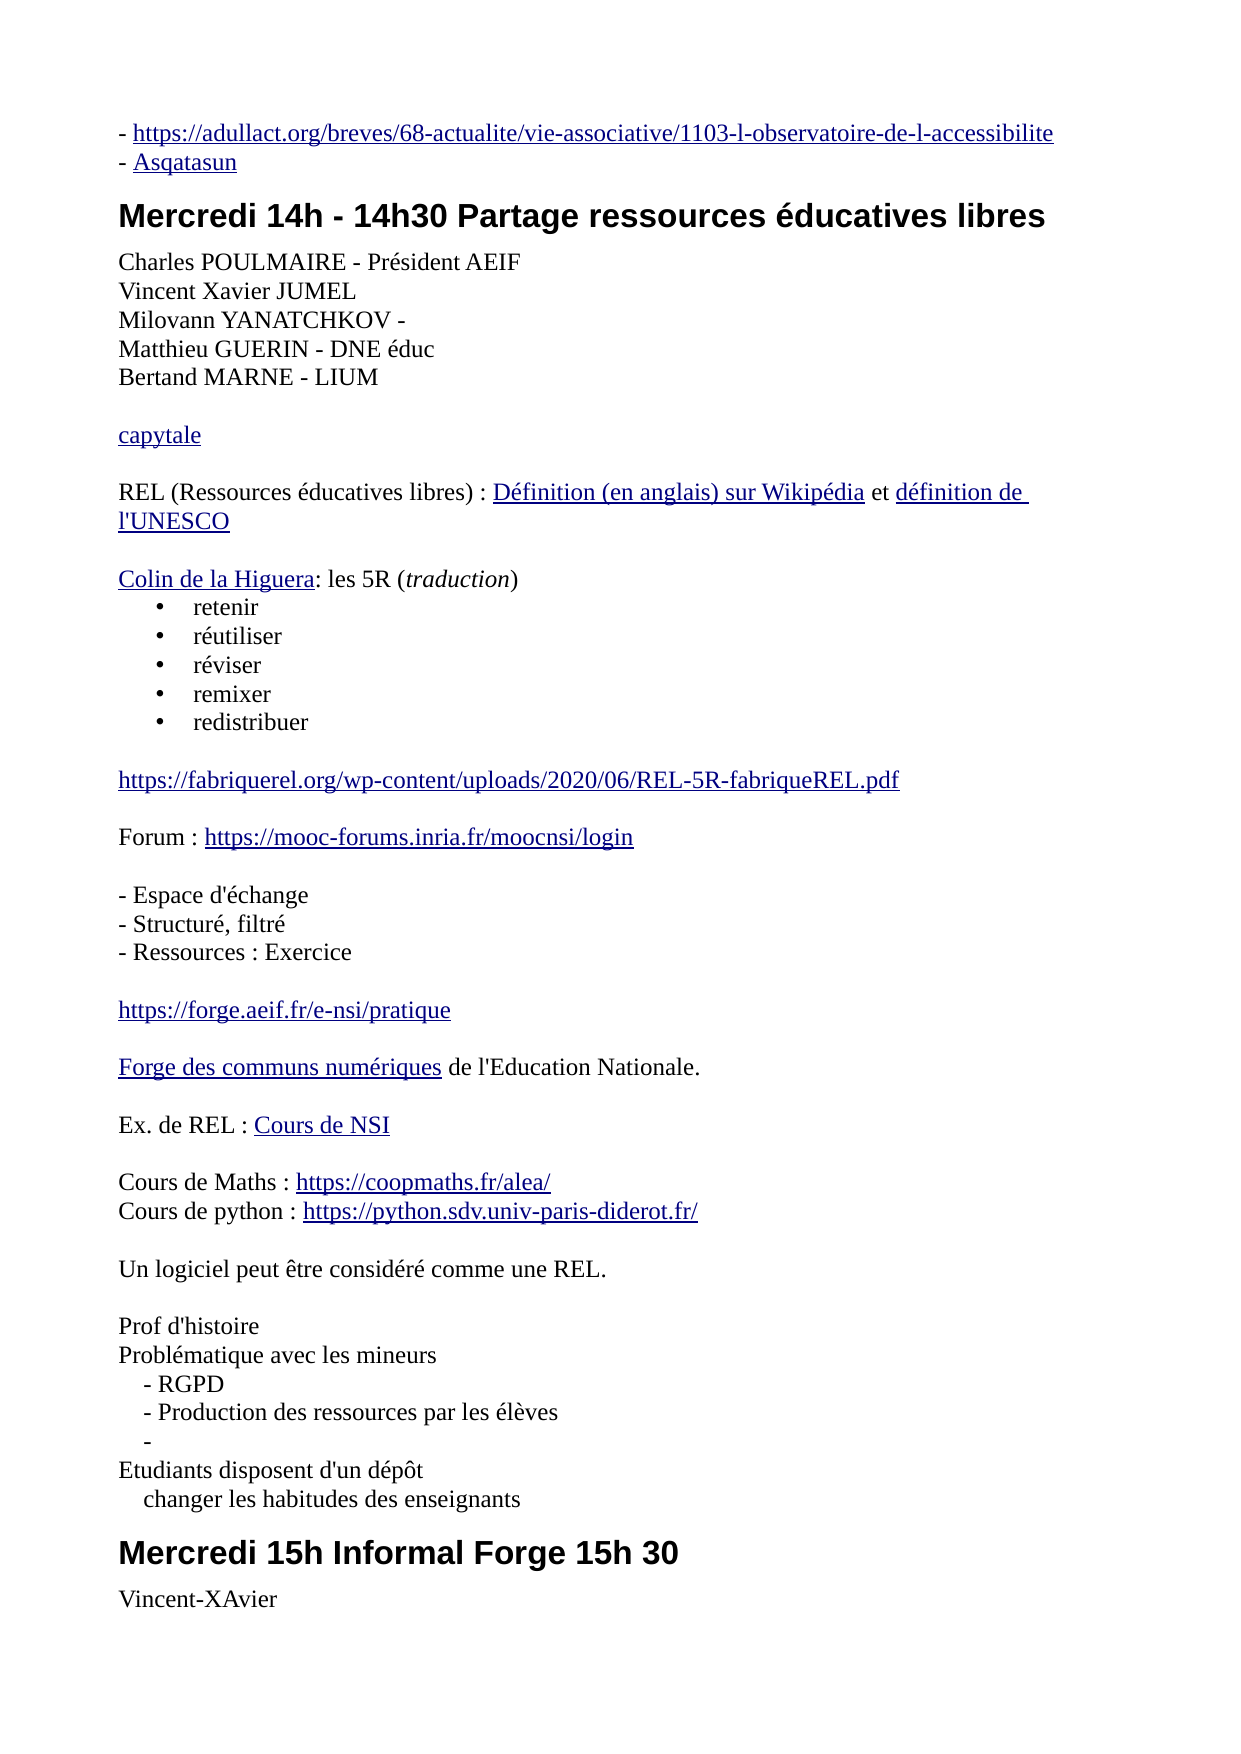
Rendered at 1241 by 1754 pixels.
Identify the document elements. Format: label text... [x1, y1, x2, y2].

text - Ressources : Exercice [118, 937, 1122, 966]
text Bertand MARNE - LIUM [118, 362, 1122, 391]
text Etudiants disposent d'un dépôt [118, 1455, 1122, 1484]
text - [118, 1426, 1122, 1455]
text Forge des communs numériques de l'Education Nationale. [118, 1052, 1122, 1081]
text Cours de python : https://python.sdv.univ-paris-diderot.fr/ [118, 1196, 1122, 1225]
text - Structuré, filtré [118, 909, 1122, 937]
text changer les habitudes des enseignants [118, 1484, 1122, 1512]
text Prof d'histoire [118, 1311, 1122, 1340]
text capytale [118, 420, 1122, 449]
subtitle Mercredi 15h Informal Forge 15h 30 [118, 1533, 1122, 1572]
text Problématique avec les mineurs [118, 1340, 1122, 1369]
text - Production des ressources par les élèves [118, 1397, 1122, 1426]
list réutiliser [156, 621, 1122, 650]
text Cours de Maths : https://coopmaths.fr/alea/ [118, 1167, 1122, 1196]
text Milovann YANATCHKOV - [118, 305, 1122, 334]
text - Asqatasun [118, 147, 1122, 176]
text Ex. de REL : Cours de NSI [118, 1110, 1122, 1139]
text REL (Ressources éducatives libres) : Définition (en anglais) sur Wikipédia et définition de l'UNESCO [118, 477, 1122, 535]
text Forum : https://mooc-forums.inria.fr/moocnsi/login [118, 822, 1122, 851]
text Matthieu GUERIN - DNE éduc [118, 334, 1122, 362]
text - https://adullact.org/breves/68-actualite/vie-associative/1103-l-observatoire-de-l-accessibilite [118, 118, 1122, 147]
list retenir [156, 592, 1122, 621]
text Colin de la Higuera: les 5R (traduction) [118, 564, 1122, 592]
text Un logiciel peut être considéré comme une REL. [118, 1254, 1122, 1282]
list réviser [156, 650, 1122, 679]
text Charles POULMAIRE - Président AEIF [118, 247, 1122, 276]
subtitle Mercredi 14h - 14h30 Partage ressources éducatives libres [118, 196, 1122, 235]
text - RGPD [118, 1369, 1122, 1397]
list remixer [156, 679, 1122, 707]
text - Espace d'échange [118, 880, 1122, 909]
text Vincent Xavier JUMEL [118, 276, 1122, 305]
text https://forge.aeif.fr/e-nsi/pratique [118, 995, 1122, 1024]
list redistribuer [156, 707, 1122, 736]
text Vincent-XAvier [118, 1584, 1122, 1613]
text https://fabriquerel.org/wp-content/uploads/2020/06/REL-5R-fabriqueREL.pdf [118, 765, 1122, 794]
